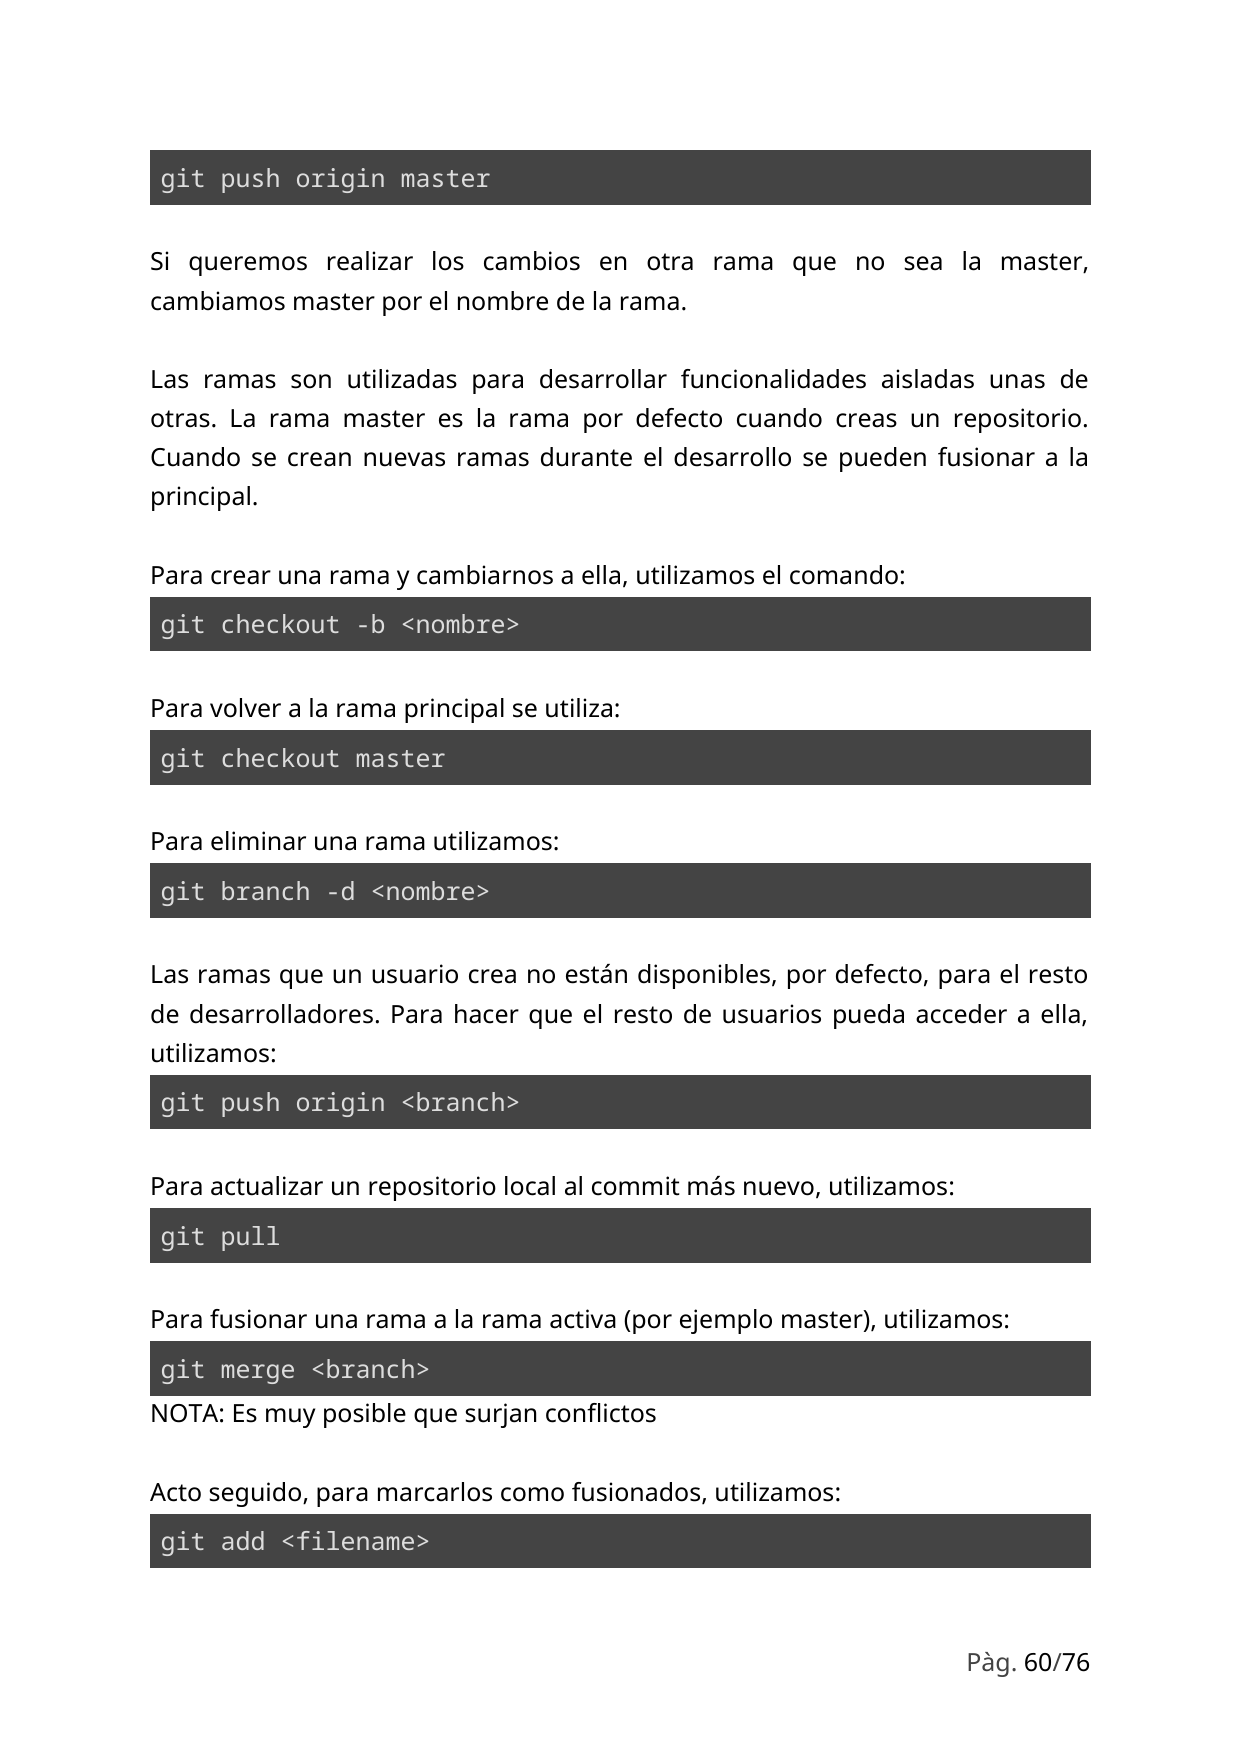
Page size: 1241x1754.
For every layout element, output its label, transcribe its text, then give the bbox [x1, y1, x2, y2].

table_header git branch -d <nombre> [150, 863, 1091, 918]
table_header git checkout -b <nombre> [150, 597, 1091, 651]
table_header git push origin master [150, 150, 1091, 205]
text Las ramas que un usuario crea no están disponibles, por defecto, para el resto de desarrolladores. Para hacer que el resto de usuarios pueda acceder a ella, utilizamos: [150, 957, 1090, 1069]
text Para fusionar una rama a la rama activa (por ejemplo master), utilizamos: [150, 1302, 1090, 1336]
text Para eliminar una rama utilizamos: [150, 824, 1090, 858]
text Para crear una rama y cambiarnos a ella, utilizamos el comando: [150, 557, 1090, 591]
text Para actualizar un repositorio local al commit más nuevo, utilizamos: [150, 1169, 1090, 1203]
table_header git add <filename> [150, 1514, 1091, 1568]
text Para volver a la rama principal se utiliza: [150, 691, 1090, 725]
table_header git push origin <branch> [150, 1075, 1091, 1129]
table_header git pull [150, 1208, 1091, 1263]
text NOTA: Es muy posible que surjan conflictos [150, 1396, 1090, 1430]
text Acto seguido, para marcarlos como fusionados, utilizamos: [150, 1474, 1090, 1508]
text Si queremos realizar los cambios en otra rama que no sea la master, cambiamos master por el nombre de la rama. [150, 244, 1090, 317]
table_header git checkout master [150, 730, 1091, 785]
text Las ramas son utilizadas para desarrollar funcionalidades aisladas unas de otras. La rama master es la rama por defecto cuando creas un repositorio. Cuando se crean nuevas ramas durante el desarrollo se pueden fusionar a la principal. [150, 362, 1090, 513]
table_header git merge <branch> [150, 1341, 1091, 1396]
